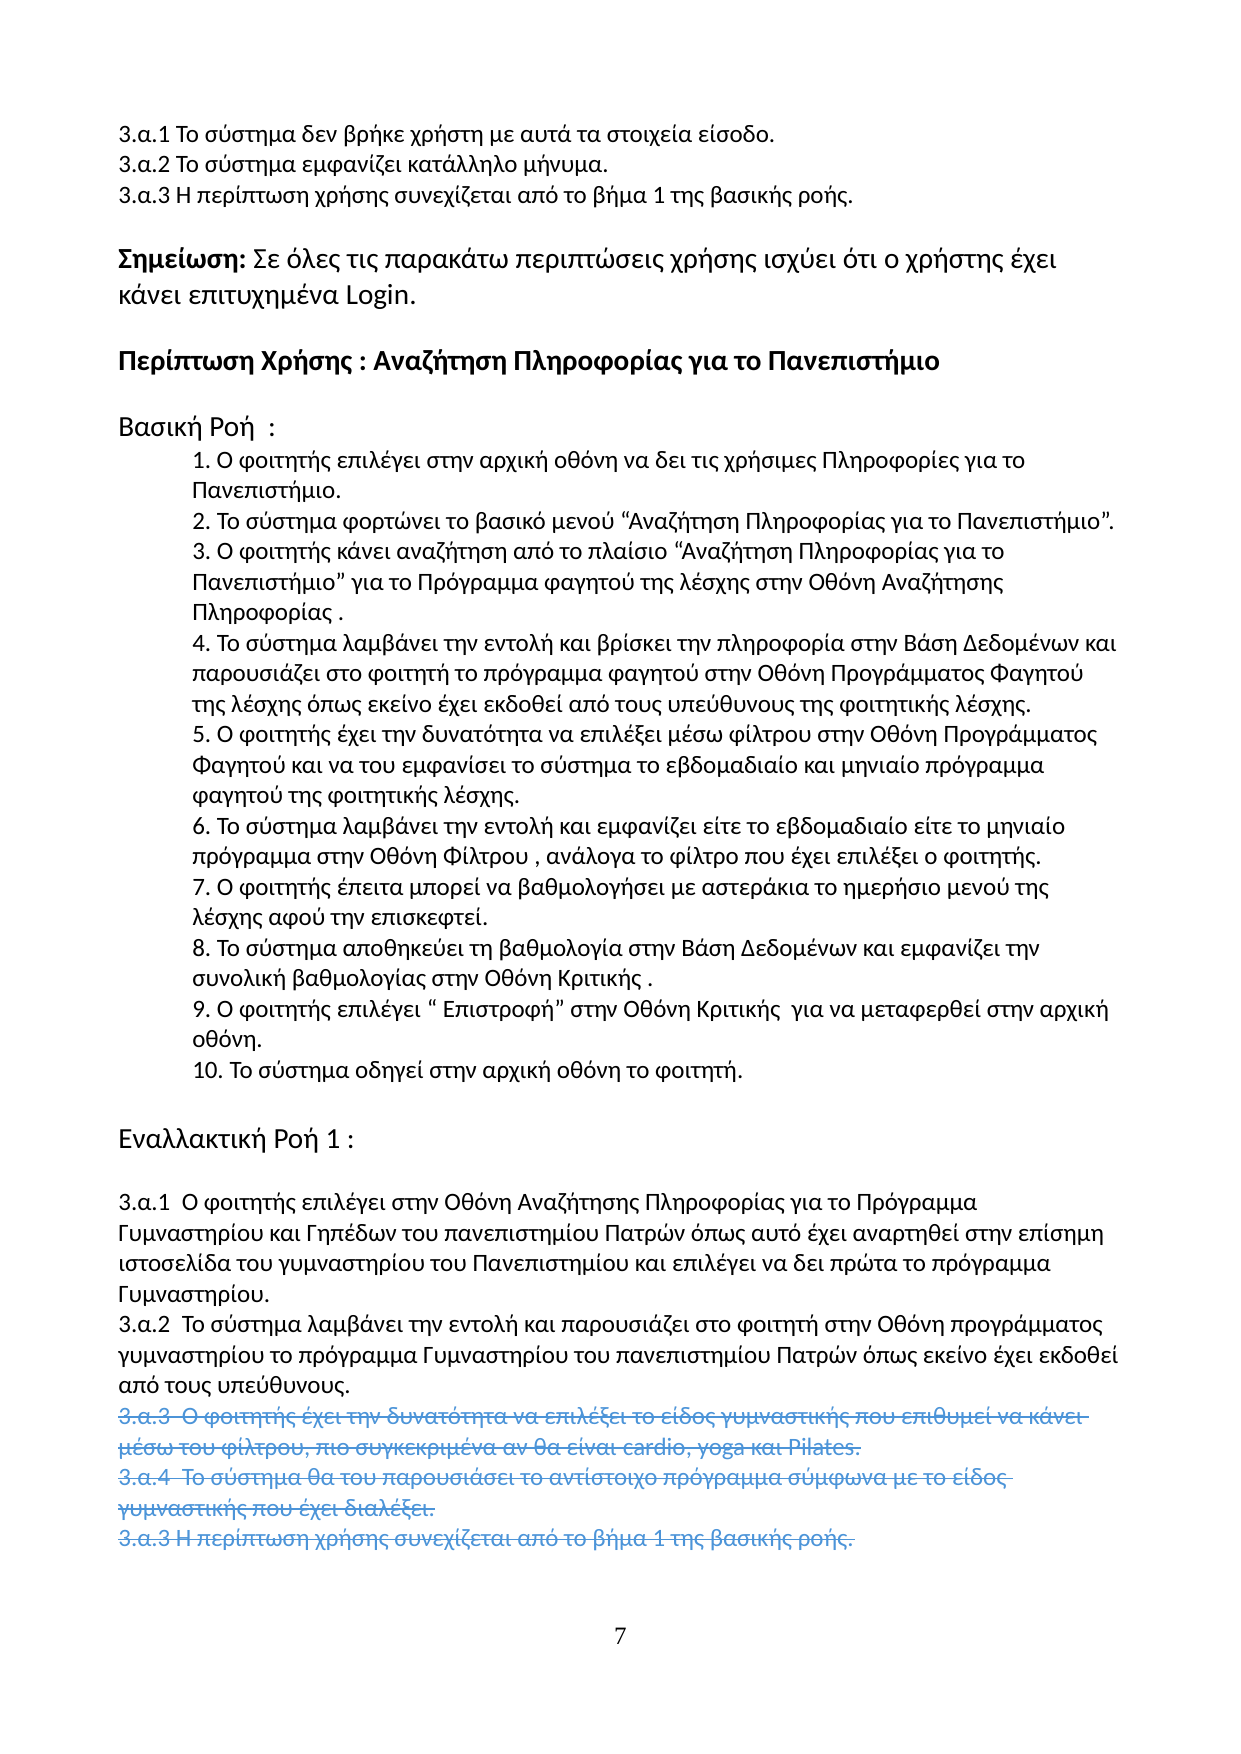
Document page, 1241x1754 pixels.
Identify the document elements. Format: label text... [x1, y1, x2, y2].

text 3.α.3 Η περίπτωση χρήσης συνεχίζεται από το βήμα 1 της βασικής ροής. [118, 179, 1122, 210]
text 1. Ο φοιτητής επιλέγει στην αρχική οθόνη να δει τις χρήσιμες Πληροφορίες για το Πανεπιστήμιο. [192, 444, 1122, 505]
text 3. Ο φοιτητής κάνει αναζήτηση από το πλαίσιο “Αναζήτηση Πληροφορίας για το Πανεπιστήμιο” για το Πρόγραμμα φαγητού της λέσχης στην Οθόνη Αναζήτησης Πληροφορίας . [192, 535, 1122, 627]
text 3.α.3 Ο φοιτητής έχει την δυνατότητα να επιλέξει το είδος γυμναστικής που επιθυμεί να κάνει μέσω του φίλτρου, πιο συγκεκριμένα αν θα είναι cardio, yoga και Pilates. [118, 1400, 1122, 1461]
text 3.α.2 Το σύστημα εμφανίζει κατάλληλο μήνυμα. [118, 149, 1122, 179]
text 3.α.2 Το σύστημα λαμβάνει την εντολή και παρουσιάζει στο φοιτητή στην Οθόνη προγράμματος γυμναστηρίου το πρόγραμμα Γυμναστηρίου του πανεπιστημίου Πατρών όπως εκείνο έχει εκδοθεί από τους υπεύθυνους. [118, 1308, 1122, 1400]
text 9. Ο φοιτητής επιλέγει “ Επιστροφή” στην Οθόνη Κριτικής για να μεταφερθεί στην αρχική οθόνη. [192, 993, 1122, 1054]
text Εναλλακτική Ροή 1 : [118, 1120, 1122, 1156]
text 6. Το σύστημα λαμβάνει την εντολή και εμφανίζει είτε το εβδομαδιαίο είτε το μηνιαίο πρόγραμμα στην Οθόνη Φίλτρου , ανάλογα το φίλτρο που έχει επιλέξει ο φοιτητής. [192, 810, 1122, 871]
text Βασική Ροή : [118, 408, 1122, 444]
text 10. Το σύστημα οδηγεί στην αρχική οθόνη το φοιτητή. [118, 1054, 1122, 1085]
text 7. Ο φοιτητής έπειτα μπορεί να βαθμολογήσει με αστεράκια το ημερήσιο μενού της λέσχης αφού την επισκεφτεί. [192, 871, 1122, 932]
text 4. Το σύστημα λαμβάνει την εντολή και βρίσκει την πληροφορία στην Βάση Δεδομένων και παρουσιάζει στο φοιτητή το πρόγραμμα φαγητού στην Οθόνη Προγράμματος Φαγητού της λέσχης όπως εκείνο έχει εκδοθεί από τους υπεύθυνους της φοιτητικής λέσχης. [192, 627, 1122, 718]
text 8. Το σύστημα αποθηκεύει τη βαθμολογία στην Βάση Δεδομένων και εμφανίζει την συνολική βαθμολογίας στην Οθόνη Κριτικής . [192, 932, 1122, 993]
text Περίπτωση Χρήσης : Αναζήτηση Πληροφορίας για το Πανεπιστήμιο [118, 342, 1122, 378]
text 3.α.3 Η περίπτωση χρήσης συνεχίζεται από το βήμα 1 της βασικής ροής. [118, 1522, 1122, 1553]
text 3.α.1 Ο φοιτητής επιλέγει στην Οθόνη Αναζήτησης Πληροφορίας για το Πρόγραμμα Γυμναστηρίου και Γηπέδων του πανεπιστημίου Πατρών όπως αυτό έχει αναρτηθεί στην επίσημη ιστοσελίδα του γυμναστηρίου του Πανεπιστημίου και επιλέγει να δει πρώτα το πρόγραμμα Γυμναστηρίου. [118, 1186, 1122, 1308]
text 3.α.1 Το σύστημα δεν βρήκε χρήστη με αυτά τα στοιχεία είσοδο. [118, 118, 1122, 149]
text Σημείωση: Σε όλες τις παρακάτω περιπτώσεις χρήσης ισχύει ότι ο χρήστης έχει κάνει επιτυχημένα Login. [118, 240, 1122, 311]
text 5. Ο φοιτητής έχει την δυνατότητα να επιλέξει μέσω φίλτρου στην Οθόνη Προγράμματος Φαγητού και να του εμφανίσει το σύστημα το εβδομαδιαίο και μηνιαίο πρόγραμμα φαγητού της φοιτητικής λέσχης. [192, 718, 1122, 810]
text 2. Το σύστημα φορτώνει το βασικό μενού “Αναζήτηση Πληροφορίας για το Πανεπιστήμιο”. [192, 505, 1122, 535]
text 3.α.4 Το σύστημα θα του παρουσιάσει το αντίστοιχο πρόγραμμα σύμφωνα με το είδος γυμναστικής που έχει διαλέξει. [118, 1461, 1122, 1522]
